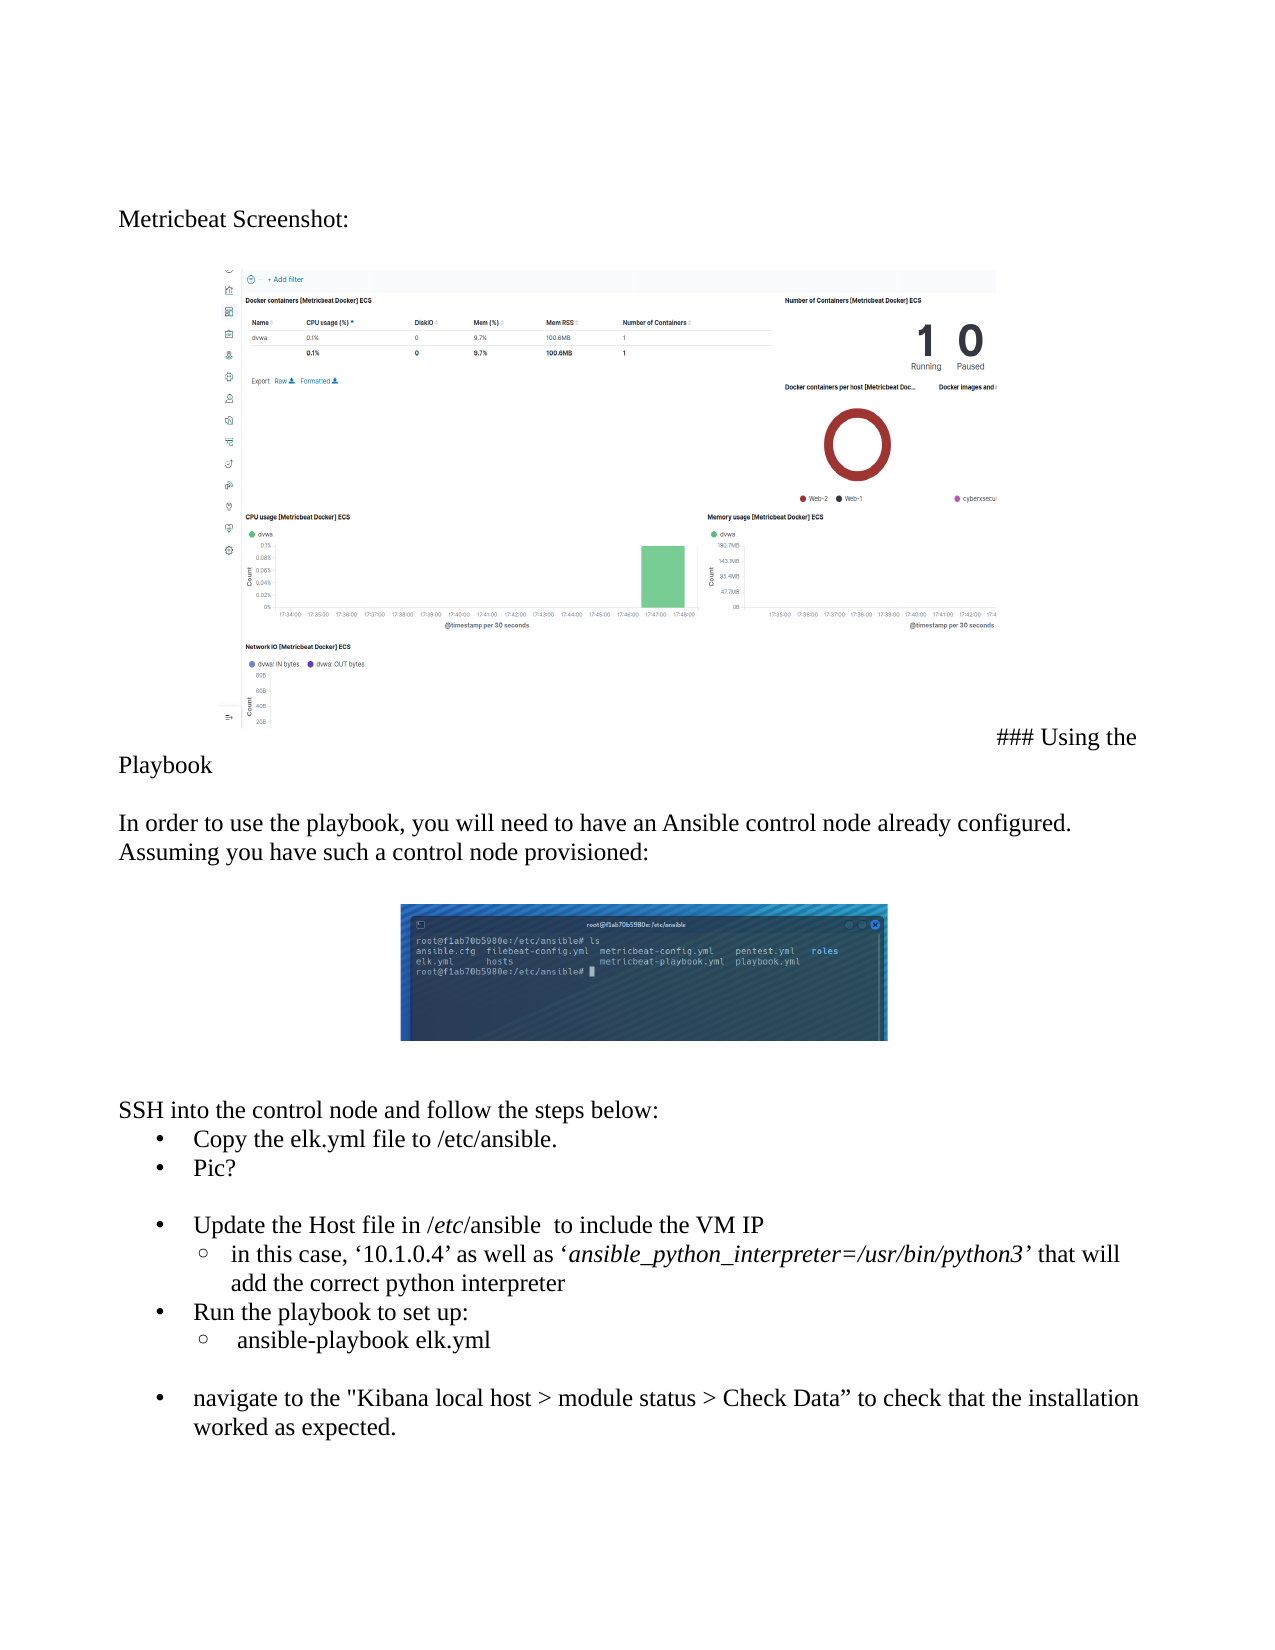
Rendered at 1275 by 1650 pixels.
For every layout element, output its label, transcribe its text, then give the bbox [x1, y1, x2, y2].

text In order to use the playbook, you will need to have an Ansible control node already configured. Assuming you have such a control node provisioned: [118, 808, 1157, 866]
list ansible-playbook elk.yml [193, 1326, 1157, 1354]
text Metricbeat Screenshot: [118, 204, 1157, 233]
text SSH into the control node and follow the steps below: [118, 1096, 1157, 1124]
list Update the Host file in /etc/ansible to include the VM IP [156, 1211, 1157, 1239]
text ### Using the Playbook [118, 722, 1157, 779]
list in this case, ‘10.1.0.4’ as well as ‘ansible_python_interpreter=/usr/bin/python3’ that will add the correct python interpreter [193, 1239, 1157, 1297]
list Copy the elk.yml file to /etc/ansible. [156, 1124, 1157, 1153]
list Run the playbook to set up: [156, 1297, 1157, 1326]
list Pic? [156, 1153, 1157, 1182]
list navigate to the "Kibana local host > module status > Check Data” to check that the installation worked as expected. [156, 1383, 1157, 1441]
